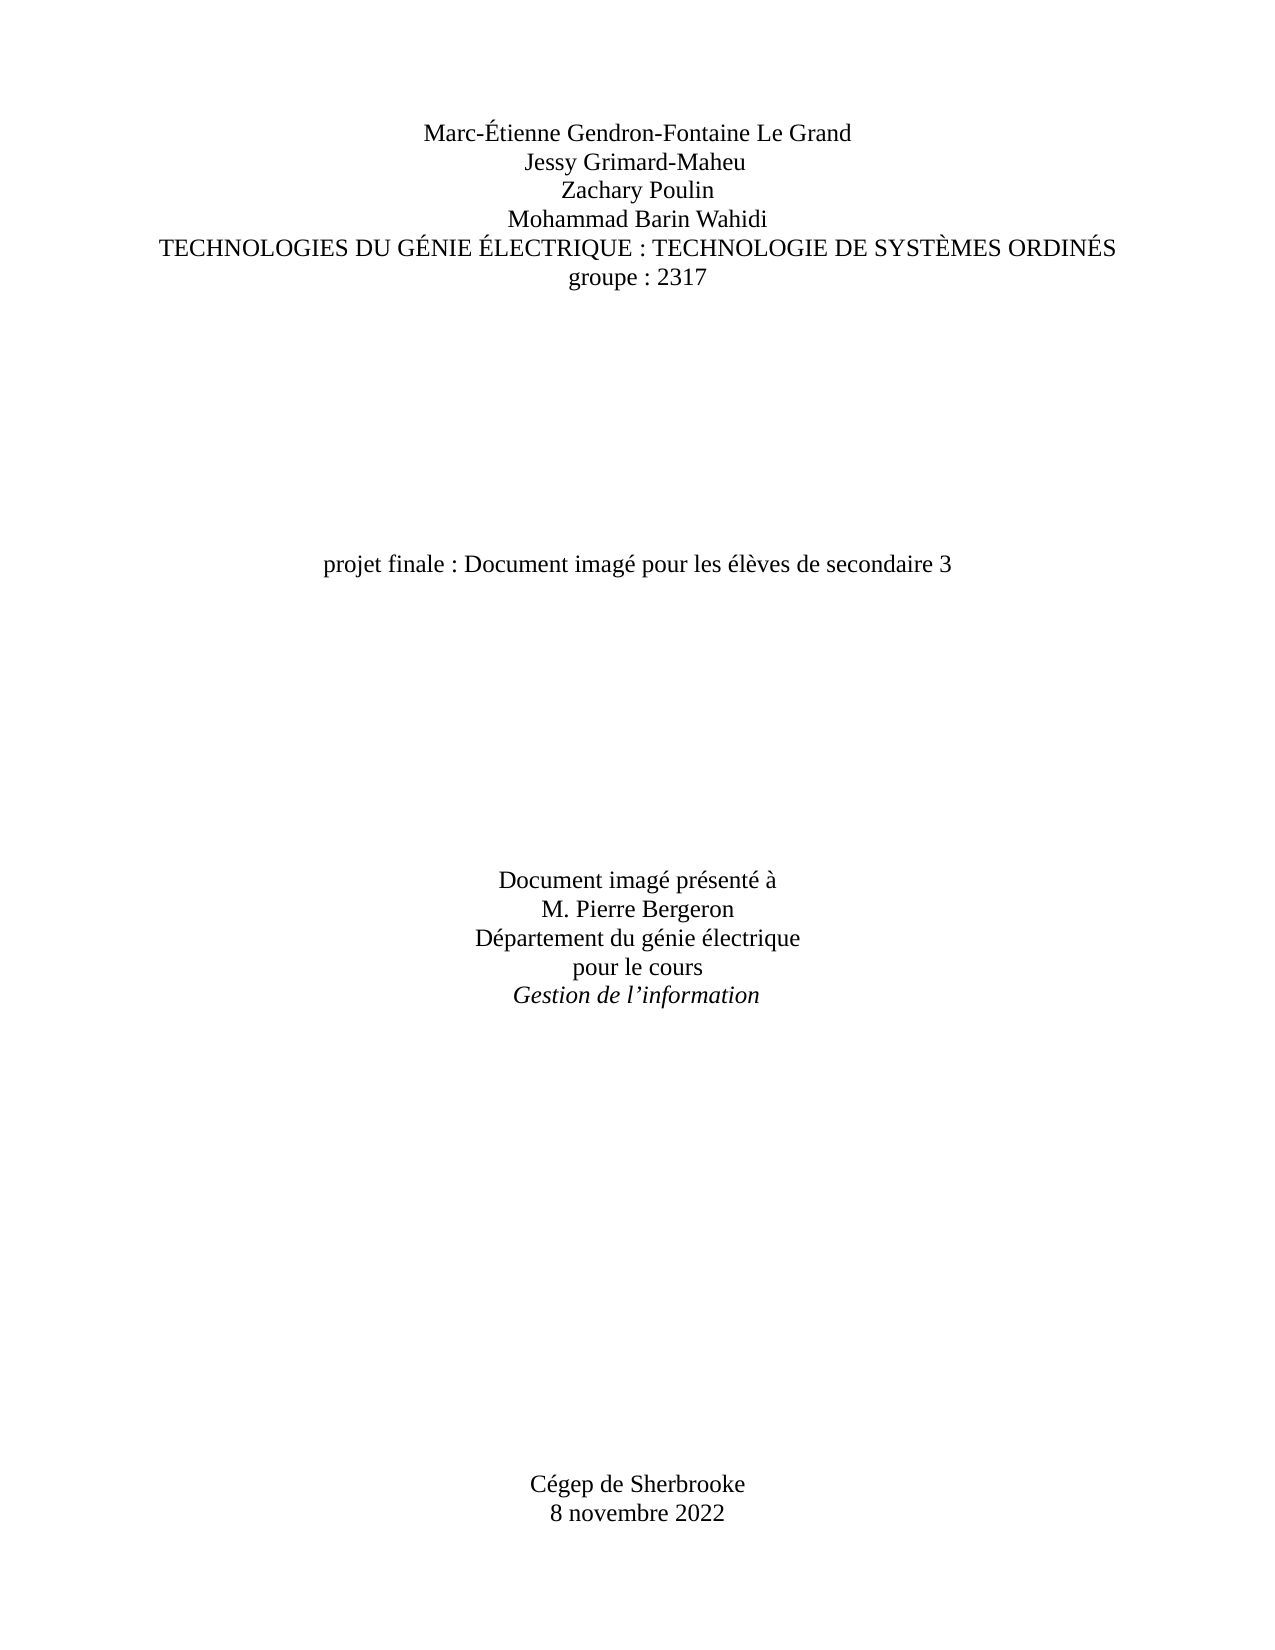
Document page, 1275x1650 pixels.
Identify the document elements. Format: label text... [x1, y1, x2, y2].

text projet finale : Document imagé pour les élèves de secondaire 3 [118, 549, 1157, 578]
text Département du génie électrique [118, 923, 1157, 952]
text Marc-Étienne Gendron-Fontaine Le Grand [118, 118, 1157, 147]
text Jessy Grimard-Maheu [118, 147, 1157, 176]
text M. Pierre Bergeron [118, 894, 1157, 923]
text Gestion de l’information [118, 981, 1157, 1009]
text Mohammad Barin Wahidi [118, 204, 1157, 233]
text Zachary Poulin [118, 176, 1157, 204]
text pour le cours [118, 952, 1157, 981]
text 8 novembre 2022 [118, 1498, 1157, 1527]
text TECHNOLOGIES DU GÉNIE ÉLECTRIQUE : TECHNOLOGIE DE SYSTÈMES ORDINÉS [118, 233, 1157, 262]
text Document imagé présenté à [118, 866, 1157, 894]
text Cégep de Sherbrooke [118, 1469, 1157, 1498]
text groupe : 2317 [118, 262, 1157, 291]
